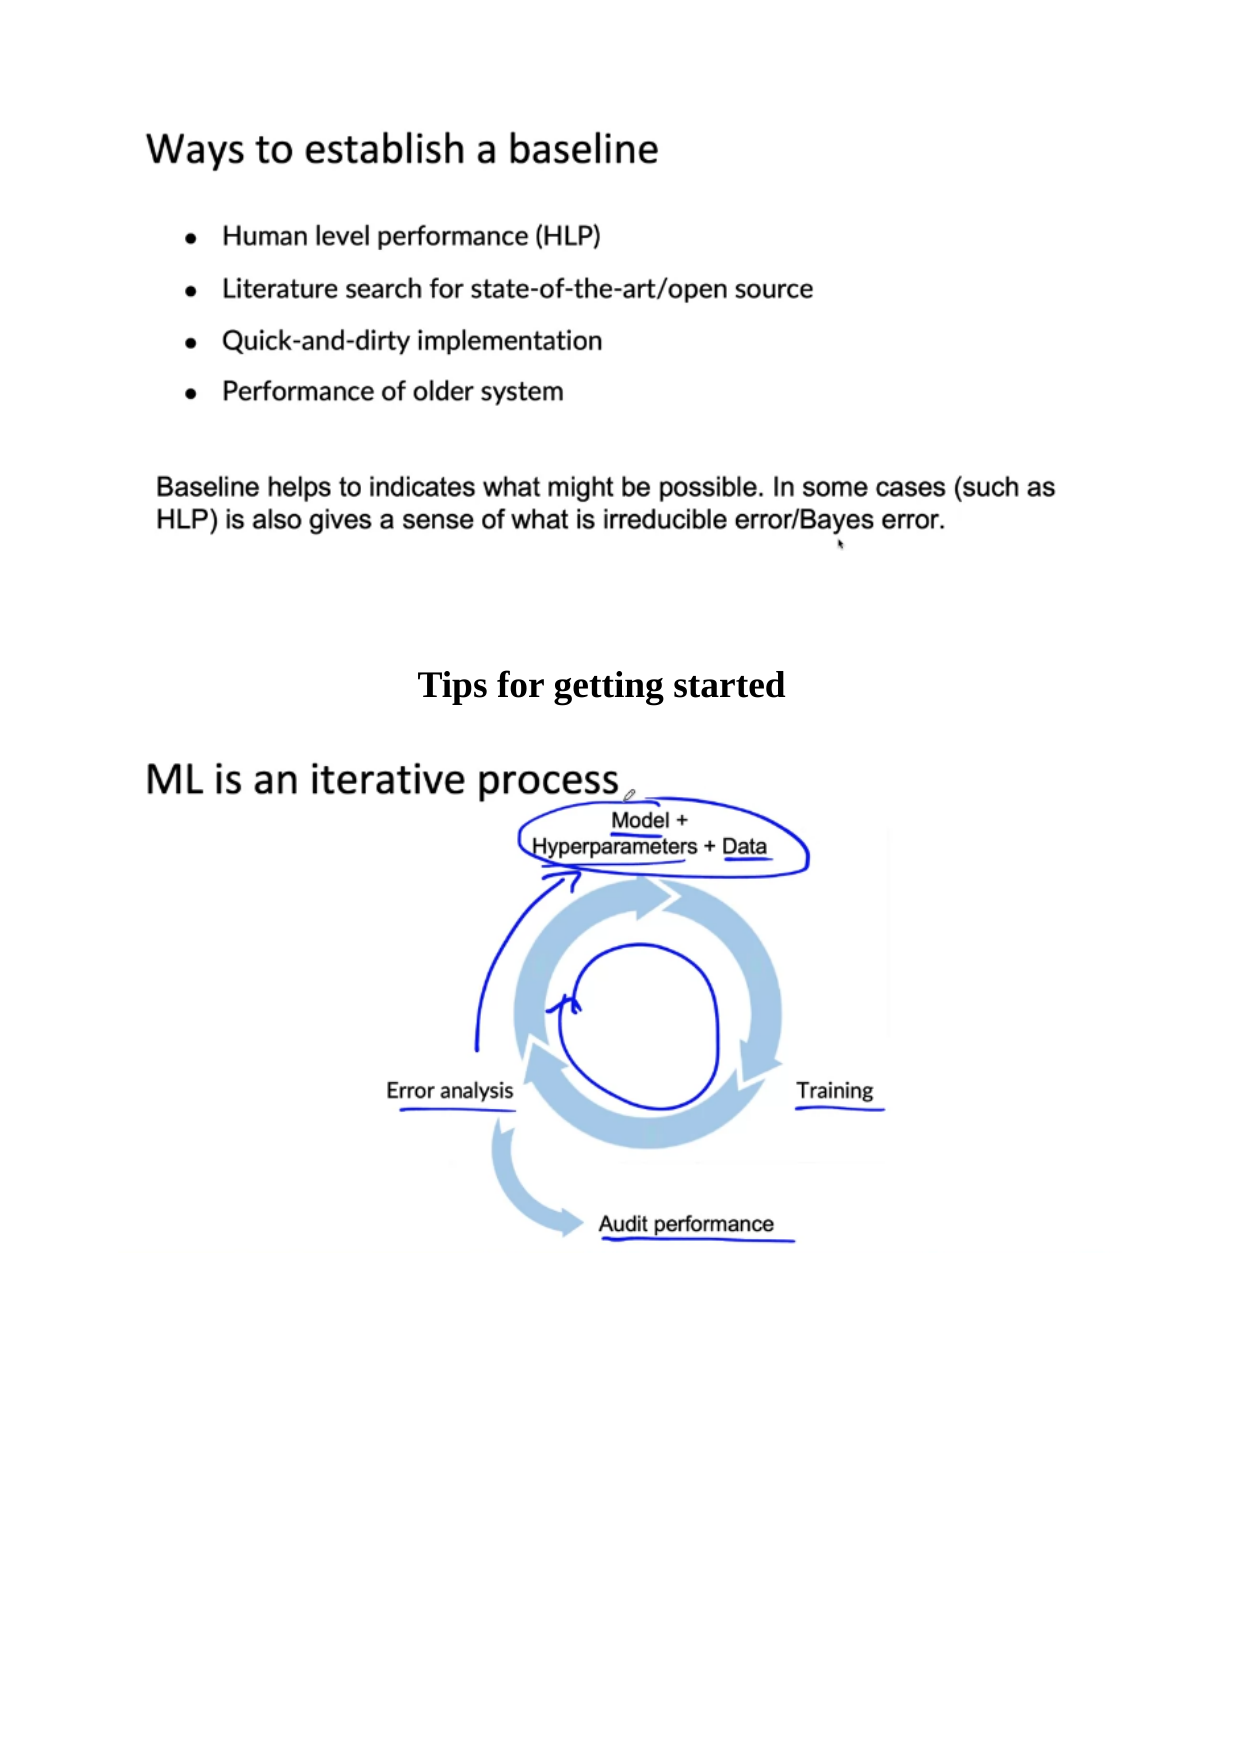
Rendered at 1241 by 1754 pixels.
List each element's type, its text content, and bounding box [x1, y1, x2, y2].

subtitle Tips for getting started [118, 662, 1122, 705]
picture [118, 118, 1123, 551]
picture [118, 746, 1123, 1253]
